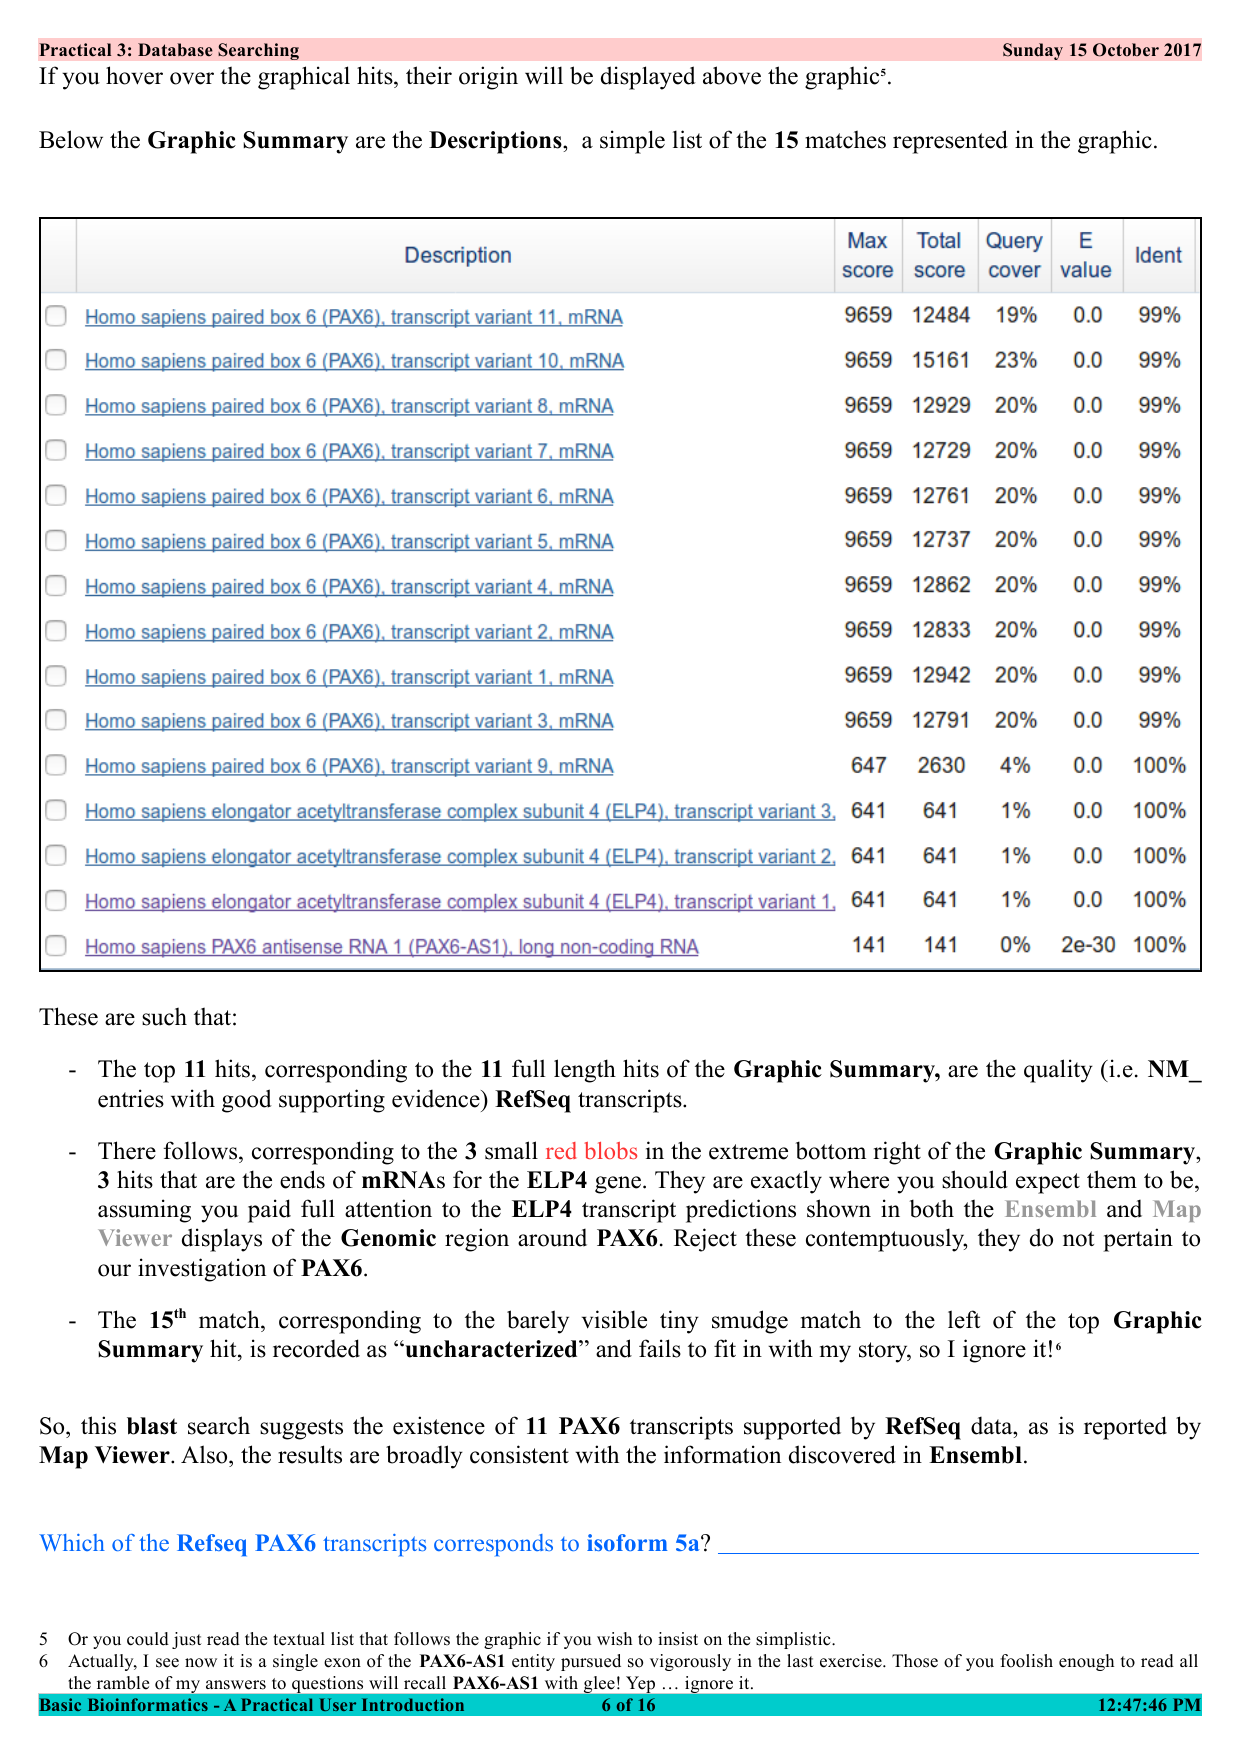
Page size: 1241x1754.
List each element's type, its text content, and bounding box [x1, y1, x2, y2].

picture [41, 219, 1200, 970]
text Which of the Refseq PAX6 transcripts corresponds to isoform 5a? [38, 1528, 1202, 1557]
text [38, 189, 1202, 217]
text - The top 11 hits, corresponding to the 11 full length hits of the Graphic Summary, are the quality (i.e. NM_ entries with good supporting evidence) RefSeq transcripts. [68, 1054, 1202, 1112]
text Or you could just read the textual list that follows the graphic if you wish to insist on the simplistic. [38, 1627, 1202, 1649]
text If you hover over the graphical hits, their origin will be displayed above the graphic. [38, 61, 1202, 89]
text Actually, I see now it is a single exon of the PAX6-AS1 entity pursued so vigorously in the last exercise. Those of you foolish enough to read all the ramble of my answers to questions will recall PAX6-AS1 with glee! Yep … ignore it. [38, 1649, 1202, 1693]
text Below the Graphic Summary are the Descriptions, a simple list of the 15 matches represented in the graphic. [38, 125, 1202, 154]
text - There follows, corresponding to the 3 small red blobs in the extreme bottom right of the Graphic Summary, 3 hits that are the ends of mRNAs for the ELP4 gene. They are exactly where you should expect them to be, assuming you paid full attention to the ELP4 transcript predictions shown in both the Ensembl and Map Viewer displays of the Genomic region around PAX6. Reject these contemptuously, they do not pertain to our investigation of PAX6. [68, 1136, 1202, 1281]
text These are such that: [38, 218, 1202, 1031]
text - The 15th match, corresponding to the barely visible tiny smudge match to the left of the top Graphic Summary hit, is recorded as “uncharacterized” and fails to fit in with my story, so I ignore it! [68, 1305, 1202, 1363]
text So, this blast search suggests the existence of 11 PAX6 transcripts supported by RefSeq data, as is reported by Map Viewer. Also, the results are broadly consistent with the information discovered in Ensembl. [38, 1411, 1202, 1469]
